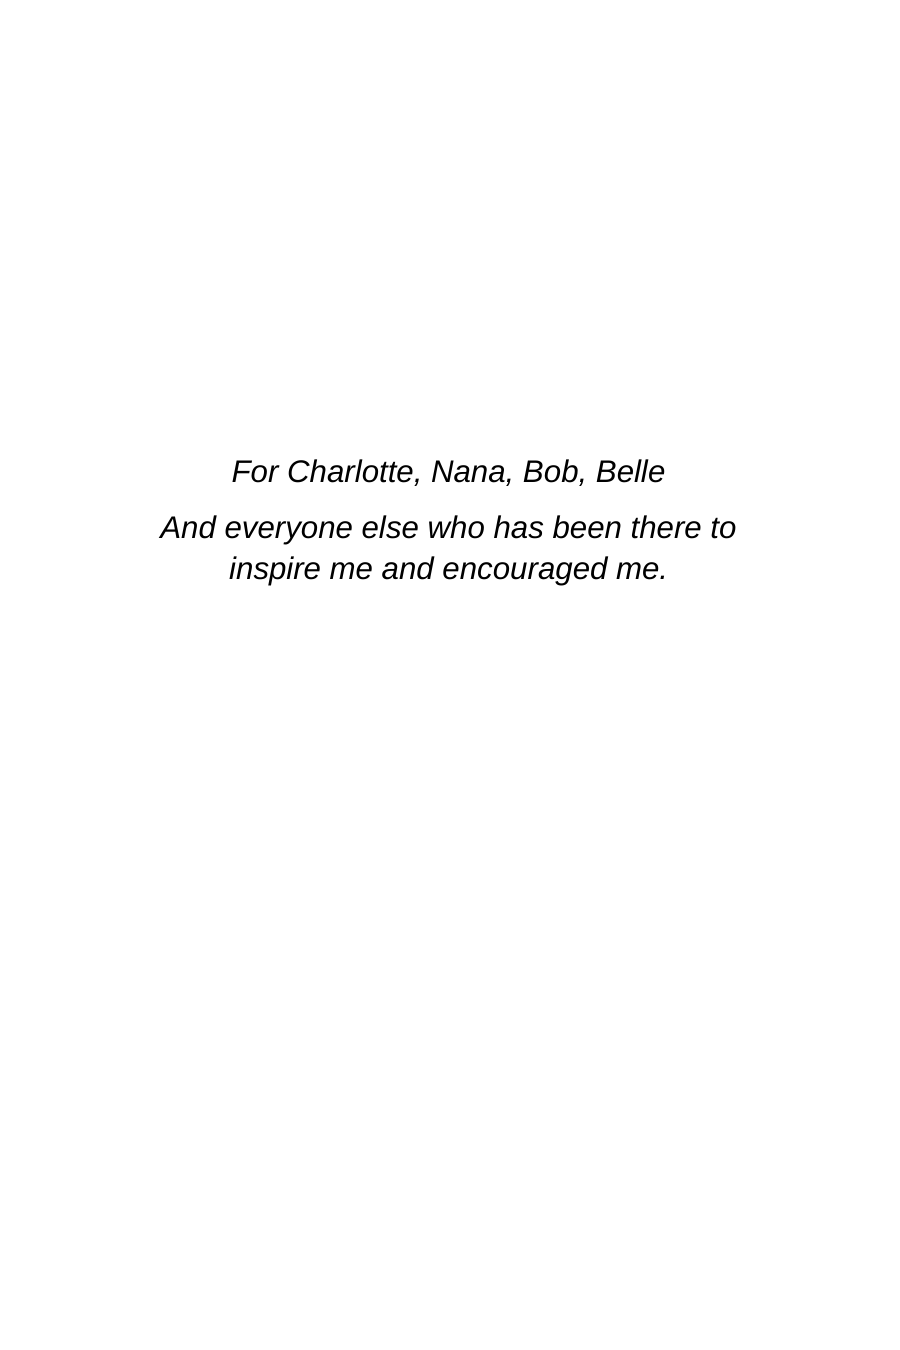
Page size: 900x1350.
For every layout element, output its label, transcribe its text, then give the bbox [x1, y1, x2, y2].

text And everyone else who has been there to inspire me and encouraged me. [118, 509, 782, 586]
text For Charlotte, Nana, Bob, Belle [118, 453, 782, 489]
